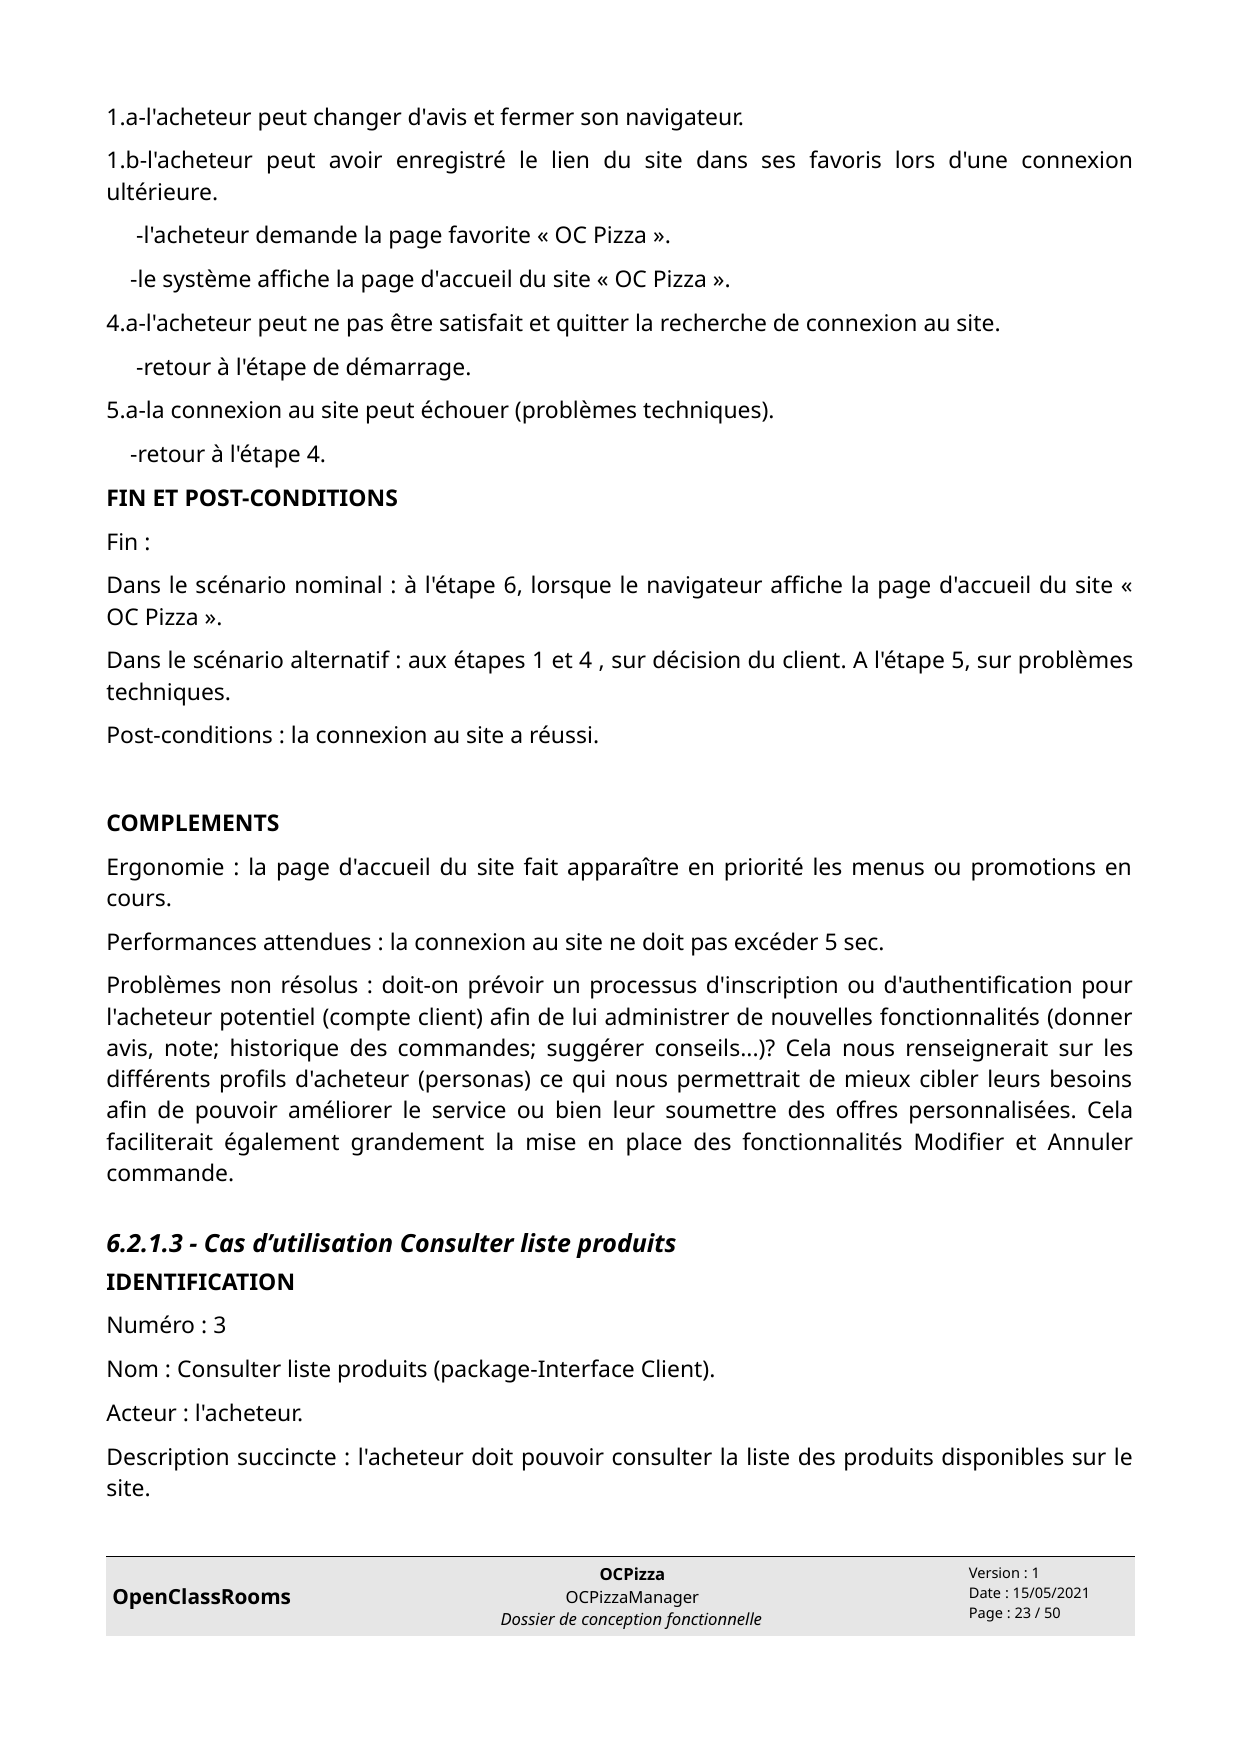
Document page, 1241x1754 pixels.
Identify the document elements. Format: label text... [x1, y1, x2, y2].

text Ergonomie : la page d'accueil du site fait apparaître en priorité les menus ou promotions en cours. [106, 850, 1134, 913]
text Description succincte : l'acheteur doit pouvoir consulter la liste des produits disponibles sur le site. [106, 1441, 1134, 1503]
text Nom : Consulter liste produits (package-Interface Client). [106, 1353, 1134, 1384]
text 1.a-l'acheteur peut changer d'avis et fermer son navigateur. [106, 100, 1134, 132]
subtitle Cas d’utilisation Consulter liste produits [106, 1225, 1134, 1259]
text -l'acheteur demande la page favorite « OC Pizza ». [106, 219, 1134, 250]
text -le système affiche la page d'accueil du site « OC Pizza ». [106, 263, 1134, 294]
text Dans le scénario alternatif : aux étapes 1 et 4 , sur décision du client. A l'étape 5, sur problèmes techniques. [106, 644, 1134, 707]
text 5.a-la connexion au site peut échouer (problèmes techniques). [106, 394, 1134, 425]
text Numéro : 3 [106, 1309, 1134, 1341]
text COMPLEMENTS [106, 807, 1134, 838]
text Fin : [106, 525, 1134, 557]
text Performances attendues : la connexion au site ne doit pas excéder 5 sec. [106, 925, 1134, 957]
text 1.b-l'acheteur peut avoir enregistré le lien du site dans ses favoris lors d'une connexion ultérieure. [106, 144, 1134, 207]
text FIN ET POST-CONDITIONS [106, 482, 1134, 513]
text Post-conditions : la connexion au site a réussi. [106, 719, 1134, 750]
text IDENTIFICATION [106, 1266, 1134, 1297]
text -retour à l'étape 4. [106, 438, 1134, 469]
text -retour à l'étape de démarrage. [106, 350, 1134, 382]
text Acteur : l'acheteur. [106, 1397, 1134, 1428]
text 4.a-l'acheteur peut ne pas être satisfait et quitter la recherche de connexion au site. [106, 307, 1134, 338]
text Problèmes non résolus : doit-on prévoir un processus d'inscription ou d'authentification pour l'acheteur potentiel (compte client) afin de lui administrer de nouvelles fonctionnalités (donner avis, note; historique des commandes; suggérer conseils...)? Cela nous renseignerait sur les différents profils d'acheteur (personas) ce qui nous permettrait de mieux cibler leurs besoins afin de pouvoir améliorer le service ou bien leur soumettre des offres personnalisées. Cela faciliterait également grandement la mise en place des fonctionnalités Modifier et Annuler commande. [106, 969, 1134, 1188]
text Dans le scénario nominal : à l'étape 6, lorsque le navigateur affiche la page d'accueil du site « OC Pizza ». [106, 569, 1134, 632]
